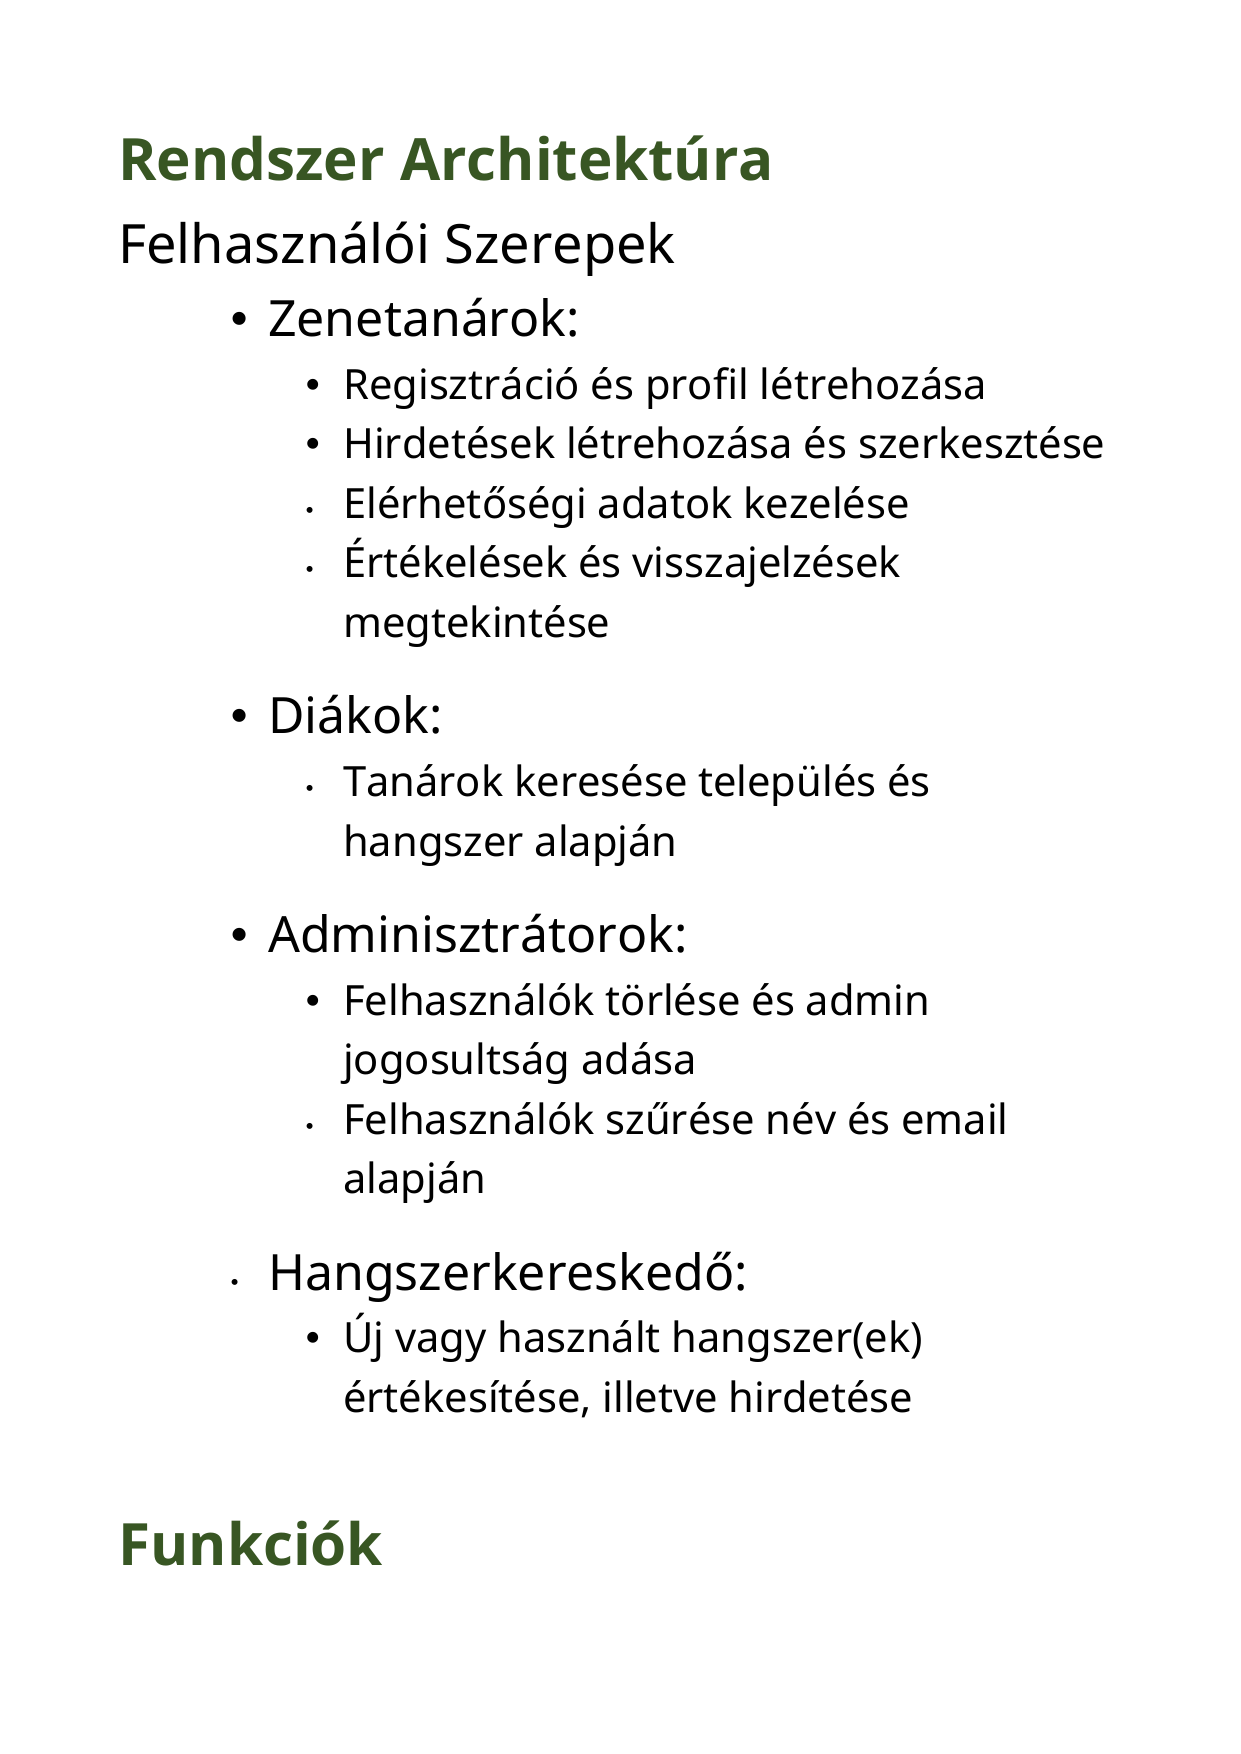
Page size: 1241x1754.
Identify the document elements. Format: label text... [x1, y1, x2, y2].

text Funkciók [118, 1465, 1122, 1582]
list Felhasználók törlése és admin jogosultság adása [306, 970, 1122, 1087]
list Adminisztrátorok: [231, 899, 1122, 967]
list Értékelések és visszajelzések megtekintése [306, 533, 1122, 679]
list Tanárok keresése település és hangszer alapján [306, 752, 1122, 898]
list Hirdetések létrehozása és szerkesztése [306, 414, 1122, 471]
list Elérhetőségi adatok kezelése [306, 474, 1122, 531]
text Felhasználói Szerepek [118, 206, 1122, 279]
list Regisztráció és profil létrehozása [306, 354, 1122, 411]
list Diákok: [231, 680, 1122, 748]
list Hangszerkereskedő: [231, 1237, 1122, 1305]
list Zenetanárok: [231, 283, 1122, 351]
list Felhasználók szűrése név és email alapján [306, 1089, 1122, 1235]
text Rendszer Architektúra [118, 118, 1122, 198]
list Új vagy használt hangszer(ek) értékesítése, illetve hirdetése [306, 1308, 1122, 1424]
